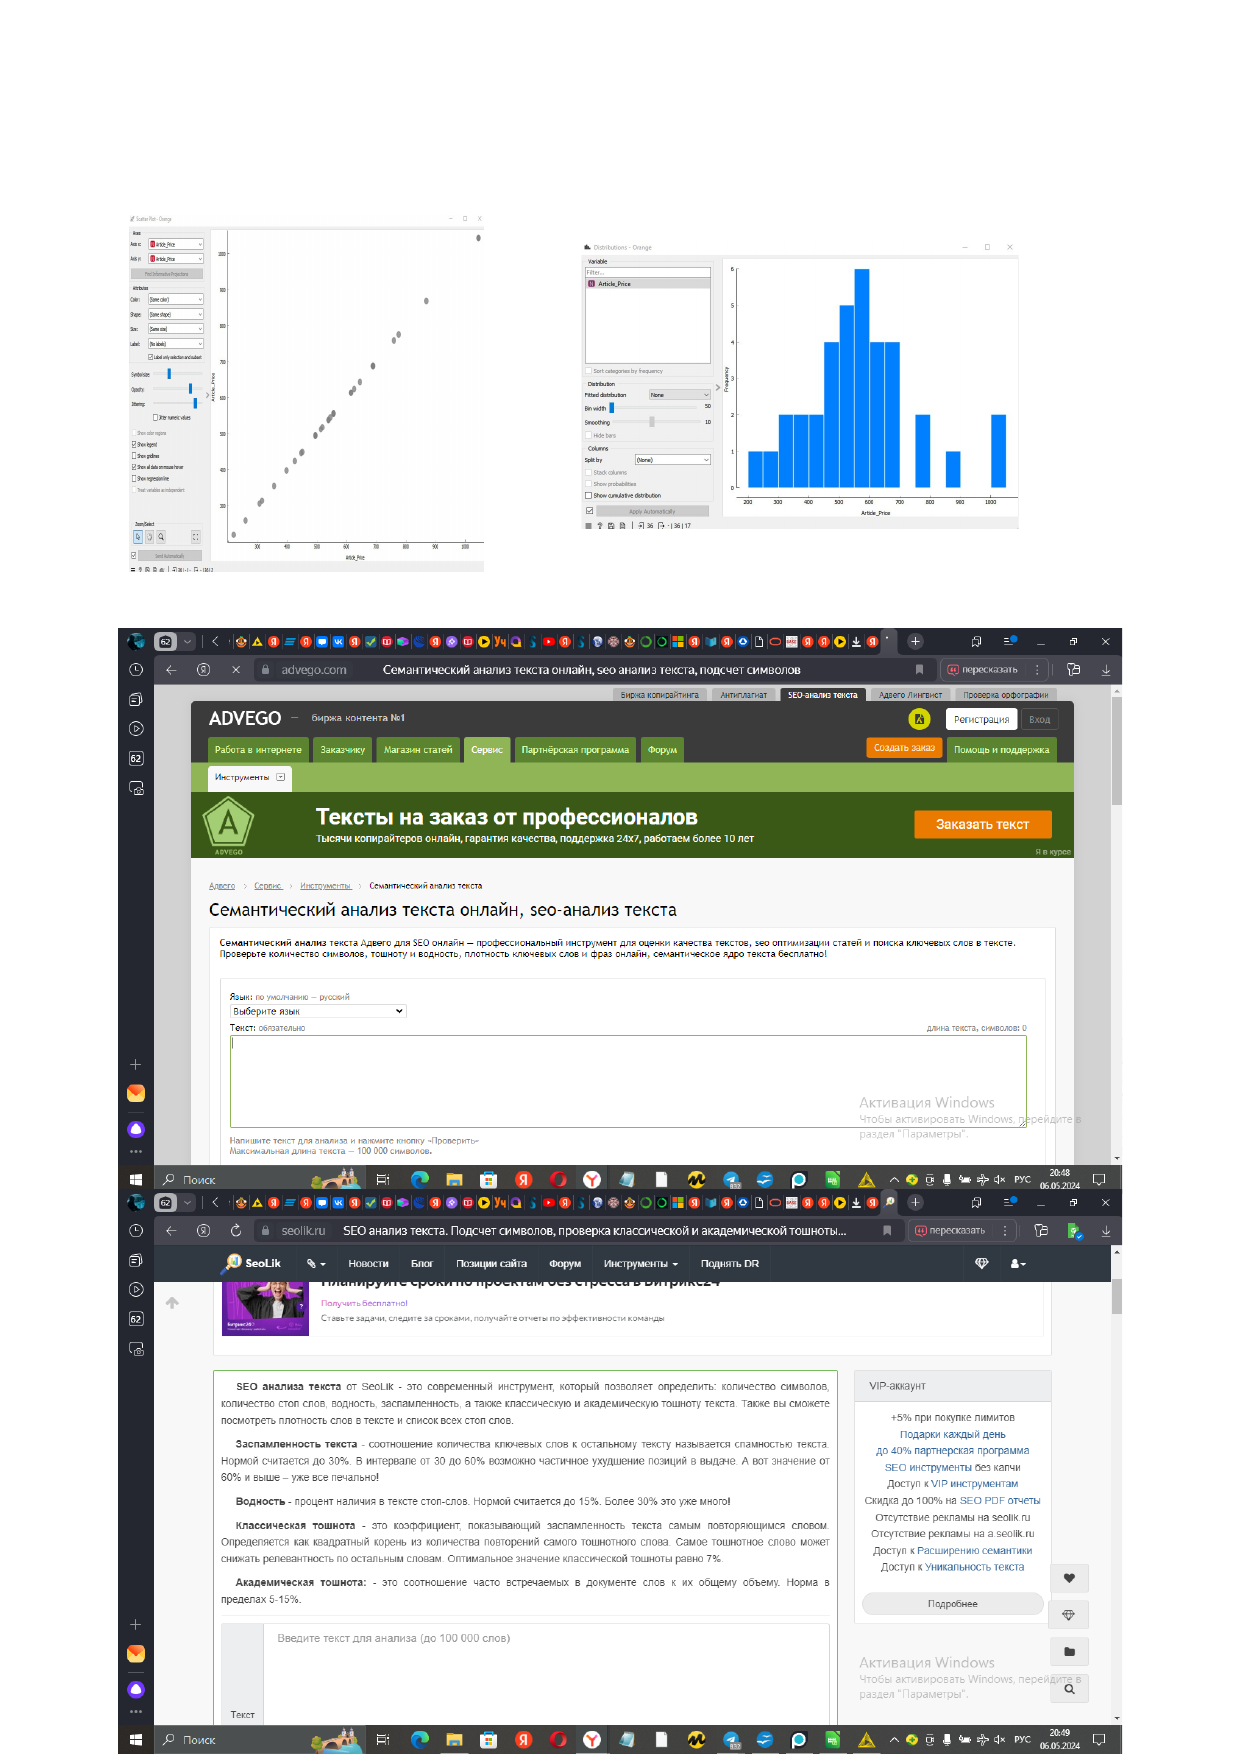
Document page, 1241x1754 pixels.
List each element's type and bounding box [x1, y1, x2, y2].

picture [581, 240, 1019, 529]
picture [118, 628, 1123, 1754]
picture [129, 215, 484, 572]
